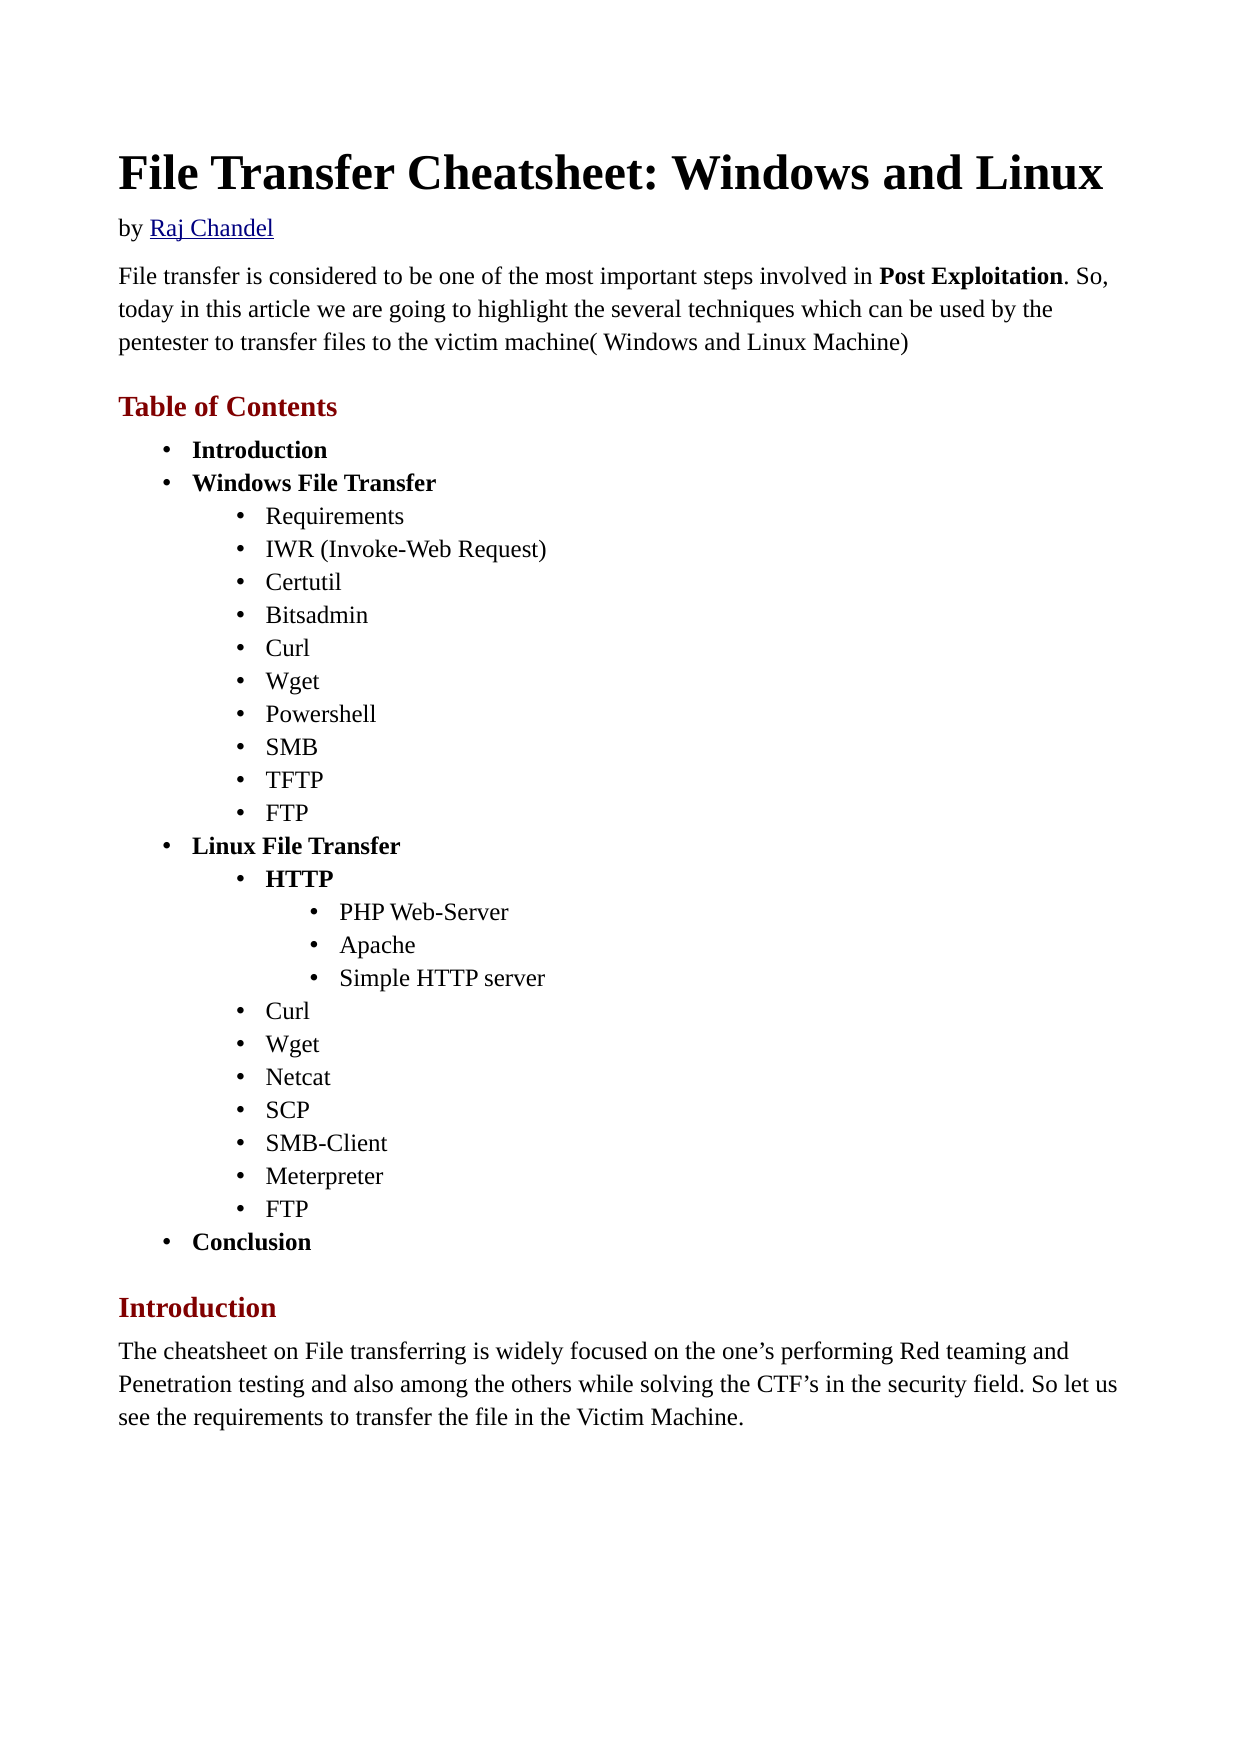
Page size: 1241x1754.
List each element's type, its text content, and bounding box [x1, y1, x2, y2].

list Windows File Transfer [162, 468, 1122, 497]
list Netcat [236, 1062, 1122, 1091]
list IWR (Invoke-Web Request) [236, 534, 1122, 563]
list TFTP [236, 765, 1122, 794]
list HTTP [236, 864, 1122, 893]
list FTP [236, 798, 1122, 827]
list Requirements [236, 501, 1122, 530]
list Wget [236, 666, 1122, 695]
list SMB [236, 732, 1122, 761]
list Curl [236, 633, 1122, 662]
list Powershell [236, 699, 1122, 728]
list Bitsadmin [236, 600, 1122, 629]
list Certutil [236, 567, 1122, 596]
subtitle File Transfer Cheatsheet: Windows and Linux [118, 143, 1122, 201]
list Wget [236, 1029, 1122, 1058]
text The cheatsheet on File transferring is widely focused on the one’s performing Red teaming and Penetration testing and also among the others while solving the CTF’s in the security field. So let us see the requirements to transfer the file in the Victim Machine. [118, 1336, 1122, 1431]
list Conclusion [162, 1227, 1122, 1256]
list FTP [236, 1194, 1122, 1223]
list SCP [236, 1095, 1122, 1124]
list Linux File Transfer [162, 831, 1122, 860]
text File transfer is considered to be one of the most important steps involved in Post Exploitation. So, today in this article we are going to highlight the several techniques which can be used by the pentester to transfer files to the victim machine( Windows and Linux Machine) [118, 261, 1122, 356]
subtitle Introduction [118, 1290, 1122, 1323]
list Curl [236, 996, 1122, 1025]
list Apache [309, 930, 1122, 959]
list PHP Web-Server [309, 897, 1122, 926]
text by Raj Chandel [118, 213, 1122, 242]
list Simple HTTP server [309, 963, 1122, 992]
subtitle Table of Contents [118, 389, 1122, 422]
list Introduction [162, 435, 1122, 464]
list SMB-Client [236, 1128, 1122, 1157]
list Meterpreter [236, 1161, 1122, 1190]
